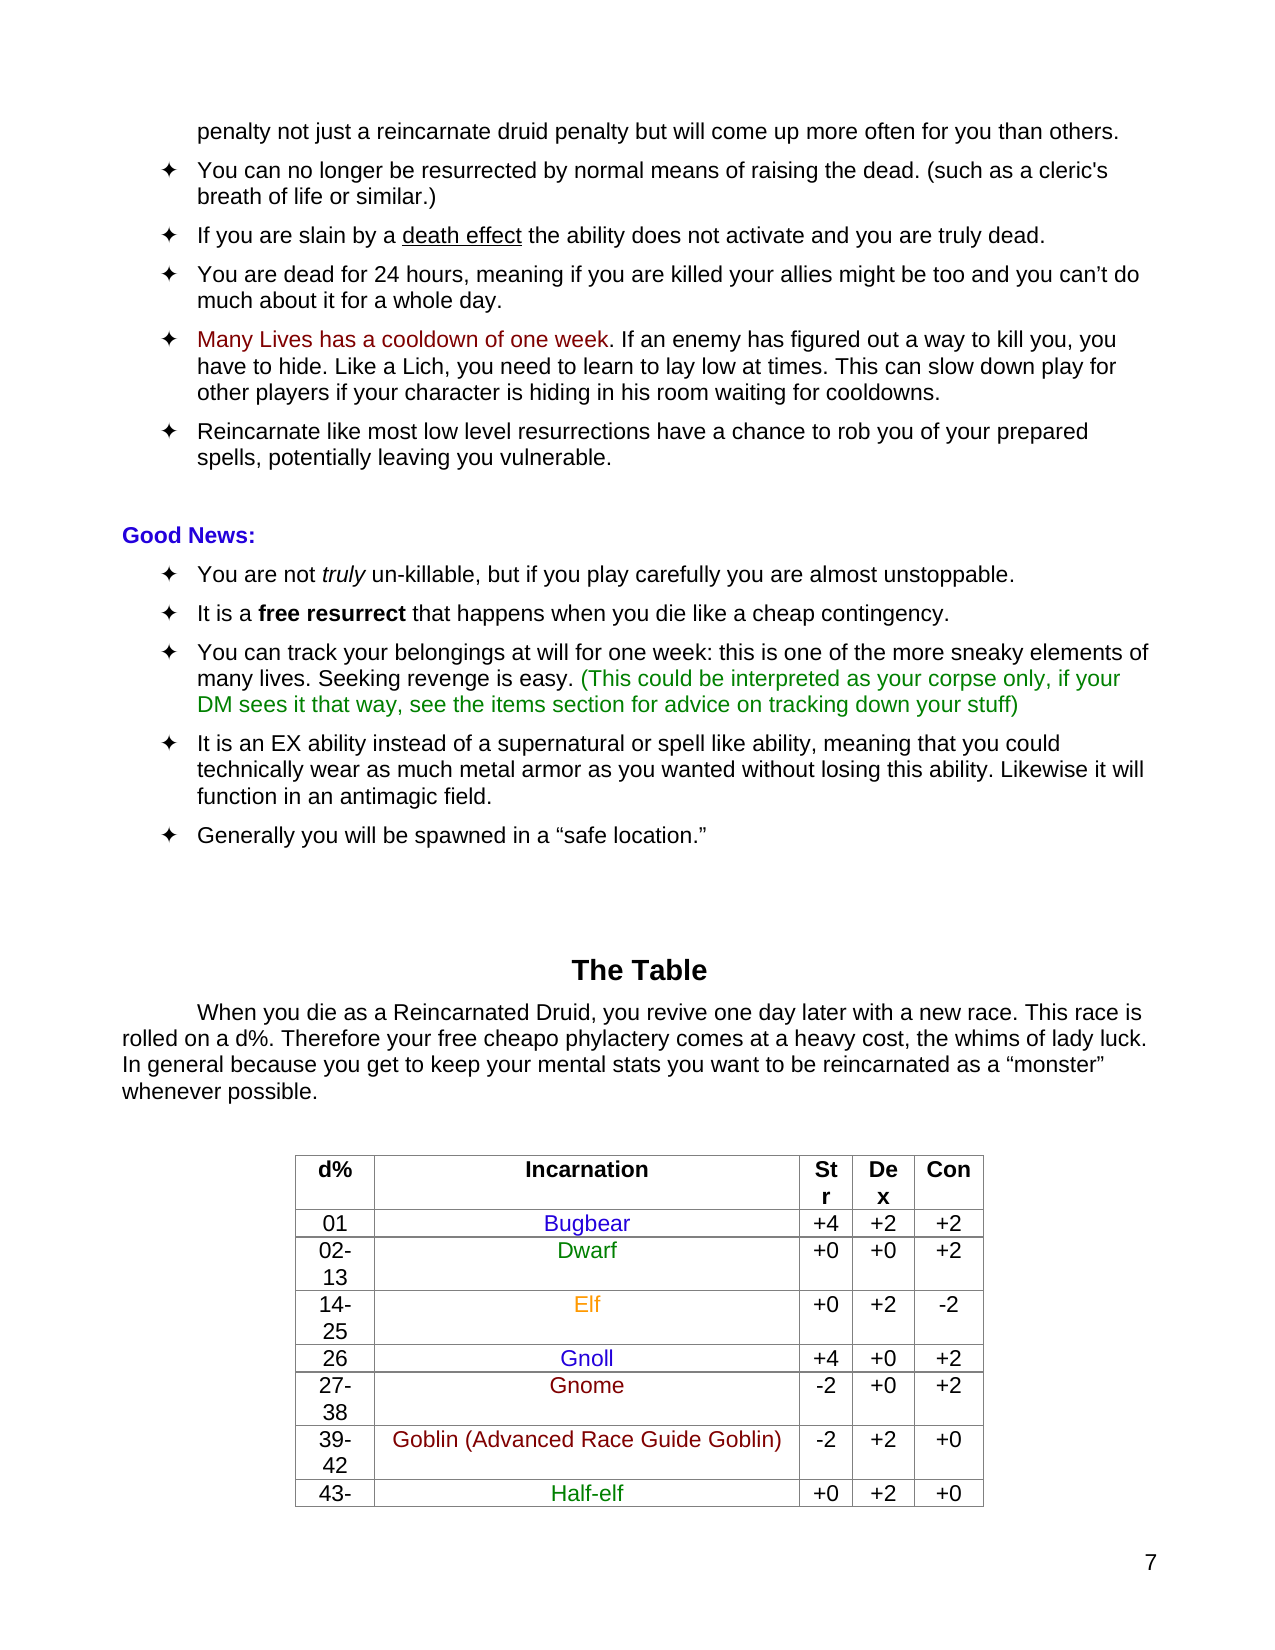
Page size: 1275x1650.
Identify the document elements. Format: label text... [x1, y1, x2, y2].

list You can no longer be resurrected by normal means of raising the dead. (such as a cleric's breath of life or similar.) [159, 157, 1157, 210]
list Reincarnate like most low level resurrections have a chance to rob you of your prepared spells, potentially leaving you vulnerable. [159, 418, 1157, 471]
table_cell +0 [853, 1238, 914, 1290]
list Generally you will be spawned in a “safe location.” [159, 822, 1157, 848]
table_cell +0 [853, 1373, 914, 1425]
list You are not truly un-killable, but if you play carefully you are almost unstoppable. [159, 561, 1157, 587]
table_cell +0 [915, 1426, 983, 1479]
table_cell -2 [915, 1291, 983, 1344]
table_cell 01 [296, 1210, 374, 1236]
table_cell +0 [915, 1480, 983, 1506]
table_cell Goblin (Advanced Race Guide Goblin) [375, 1426, 799, 1479]
list penalty not just a reincarnate druid penalty but will come up more often for you than others. [159, 118, 1157, 144]
table_cell -2 [800, 1426, 852, 1479]
table_cell -2 [800, 1373, 852, 1425]
table_header Con [915, 1156, 983, 1209]
list It is an EX ability instead of a supernatural or spell like ability, meaning that you could technically wear as much metal armor as you wanted without losing this ability. Likewise it will function in an antimagic field. [159, 730, 1157, 809]
table_cell 26 [296, 1345, 374, 1371]
table_header Incarnation [375, 1156, 799, 1209]
list It is a free resurrect that happens when you die like a cheap contingency. [159, 599, 1157, 626]
table_cell +2 [853, 1291, 914, 1344]
table_cell Bugbear [375, 1210, 799, 1236]
table_cell +4 [800, 1345, 852, 1371]
table_cell +2 [915, 1345, 983, 1371]
table_cell Gnome [375, 1373, 799, 1425]
list You are dead for 24 hours, meaning if you are killed your allies might be too and you can’t do much about it for a whole day. [159, 261, 1157, 314]
text When you die as a Reincarnated Druid, you revive one day later with a new race. This race is rolled on a d%. Therefore your free cheapo phylactery comes at a heavy cost, the whims of lady luck. In general because you get to keep your mental stats you want to be reincarnated as a “monster” whenever possible. [122, 998, 1157, 1104]
table_cell 02-13 [296, 1238, 374, 1290]
table_cell 43- [296, 1480, 374, 1506]
table_cell +2 [915, 1210, 983, 1236]
table_cell Dwarf [375, 1238, 799, 1290]
table_header Dex [853, 1156, 914, 1209]
table_cell Elf [375, 1291, 799, 1344]
text The Table [122, 952, 1157, 986]
table_cell +2 [915, 1373, 983, 1425]
list Many Lives has a cooldown of one week. If an enemy has figured out a way to kill you, you have to hide. Like a Lich, you need to learn to lay low at times. This can slow down play for other players if your character is hiding in his room waiting for cooldowns. [159, 326, 1157, 405]
table_cell +2 [915, 1238, 983, 1290]
table_cell +0 [800, 1238, 852, 1290]
table_cell Half-elf [375, 1480, 799, 1506]
table_cell +2 [853, 1480, 914, 1506]
table_cell 39-42 [296, 1426, 374, 1479]
table_cell +2 [853, 1426, 914, 1479]
table_cell +2 [853, 1210, 914, 1236]
table_header Str [800, 1156, 852, 1209]
table_header d% [296, 1156, 374, 1209]
list If you are slain by a death effect the ability does not activate and you are truly dead. [159, 222, 1157, 248]
table_cell +4 [800, 1210, 852, 1236]
table_cell +0 [853, 1345, 914, 1371]
text Good News: [122, 522, 1157, 548]
table_cell 27-38 [296, 1373, 374, 1425]
list You can track your belongings at will for one week: this is one of the more sneaky elements of many lives. Seeking revenge is easy. (This could be interpreted as your corpse only, if your DM sees it that way, see the items section for advice on tracking down your stuff) [159, 638, 1157, 717]
table_cell +0 [800, 1291, 852, 1344]
table_cell +0 [800, 1480, 852, 1506]
table_cell 14-25 [296, 1291, 374, 1344]
table_cell Gnoll [375, 1345, 799, 1371]
